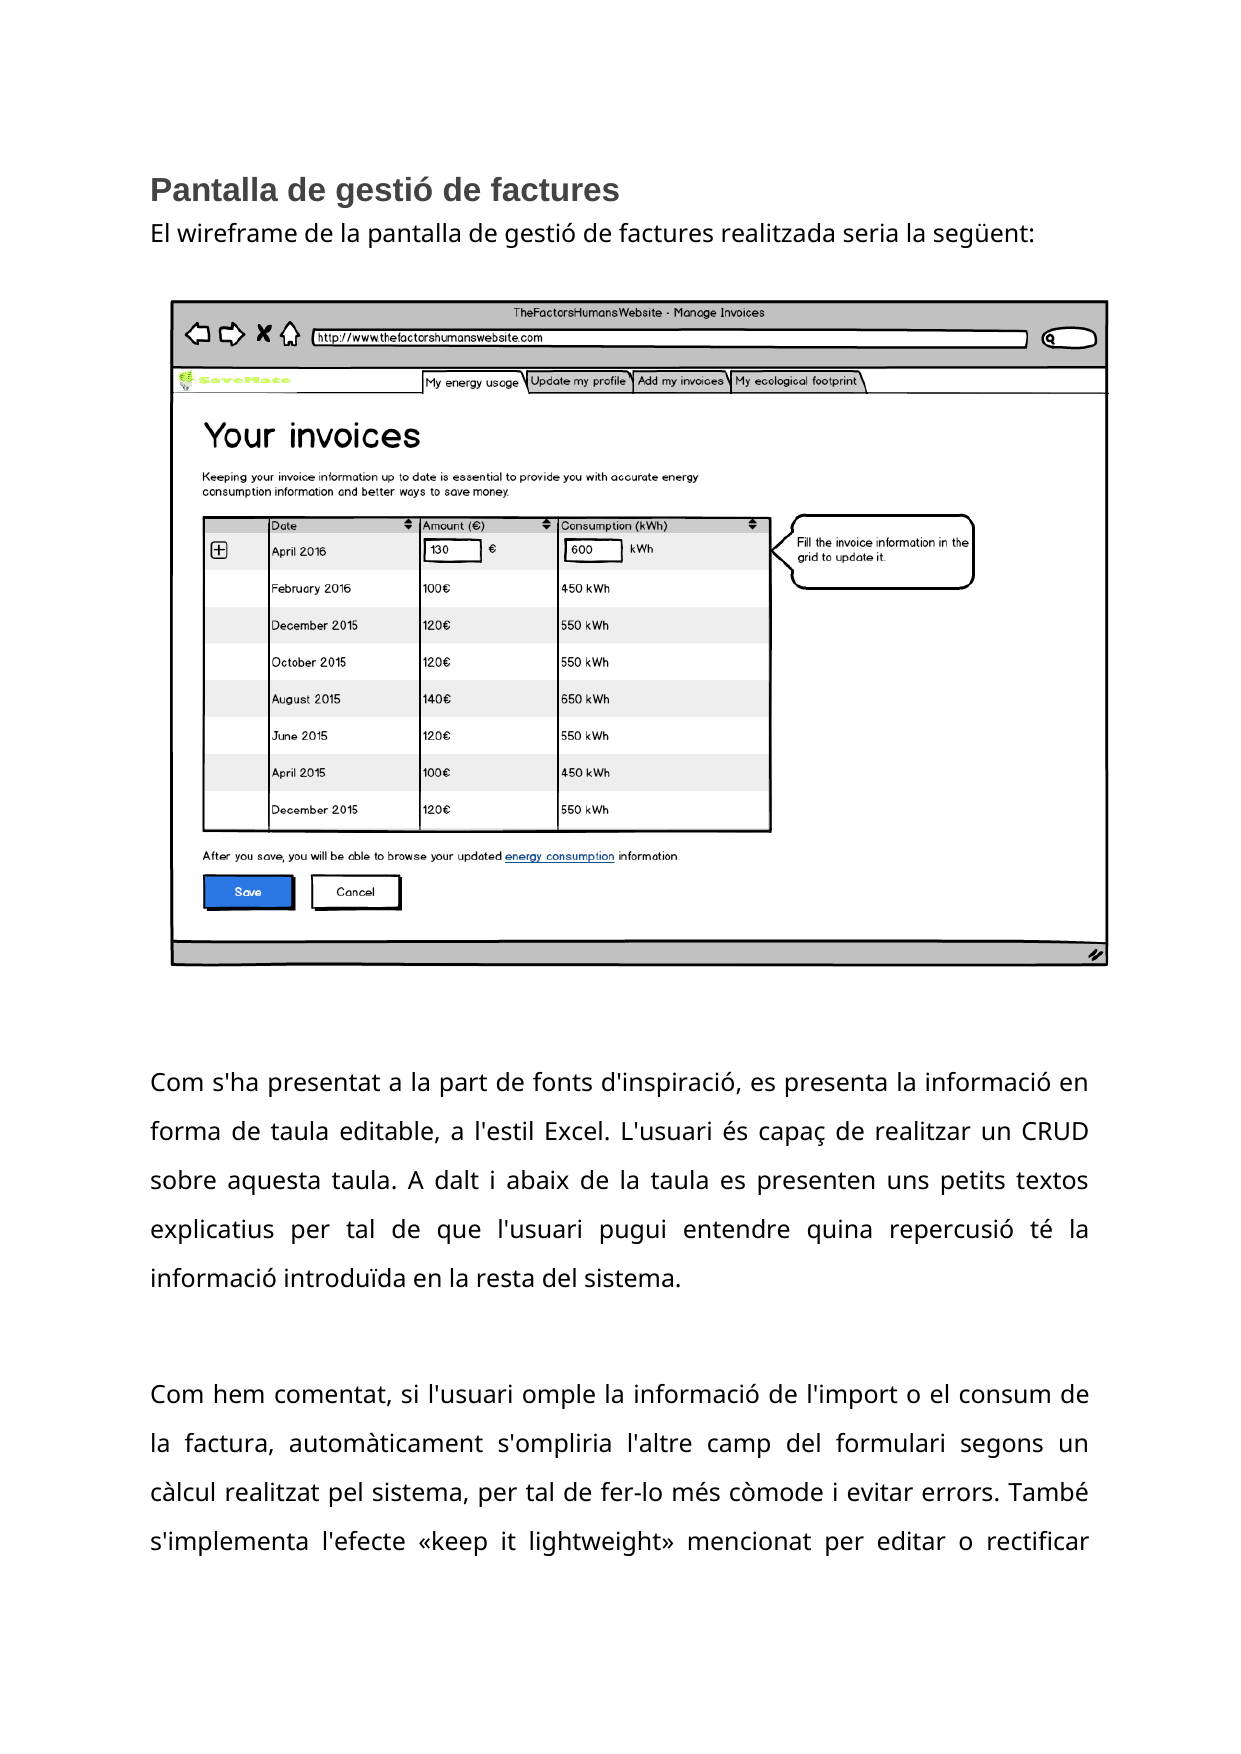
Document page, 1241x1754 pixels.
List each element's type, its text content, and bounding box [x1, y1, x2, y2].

text Com s'ha presentat a la part de fonts d'inspiració, es presenta la informació en forma de taula editable, a l'estil Excel. L'usuari és capaç de realitzar un CRUD sobre aquesta taula. A dalt i abaix de la taula es presenten uns petits textos explicatius per tal de que l'usuari pugui entendre quina repercusió té la informació introduïda en la resta del sistema. [150, 1064, 1091, 1294]
subtitle Pantalla de gestió de factures [150, 171, 1091, 208]
text El wireframe de la pantalla de gestió de factures realitzada seria la següent: [150, 216, 1091, 249]
text Com hem comentat, si l'usuari omple la informació de l'import o el consum de la factura, automàticament s'ompliria l'altre camp del formulari segons un càlcul realitzat pel sistema, per tal de fer-lo més còmode i evitar errors. També s'implementa l'efecte «keep it lightweight» mencionat per editar o rectificar [150, 1377, 1091, 1558]
picture [168, 297, 1109, 967]
